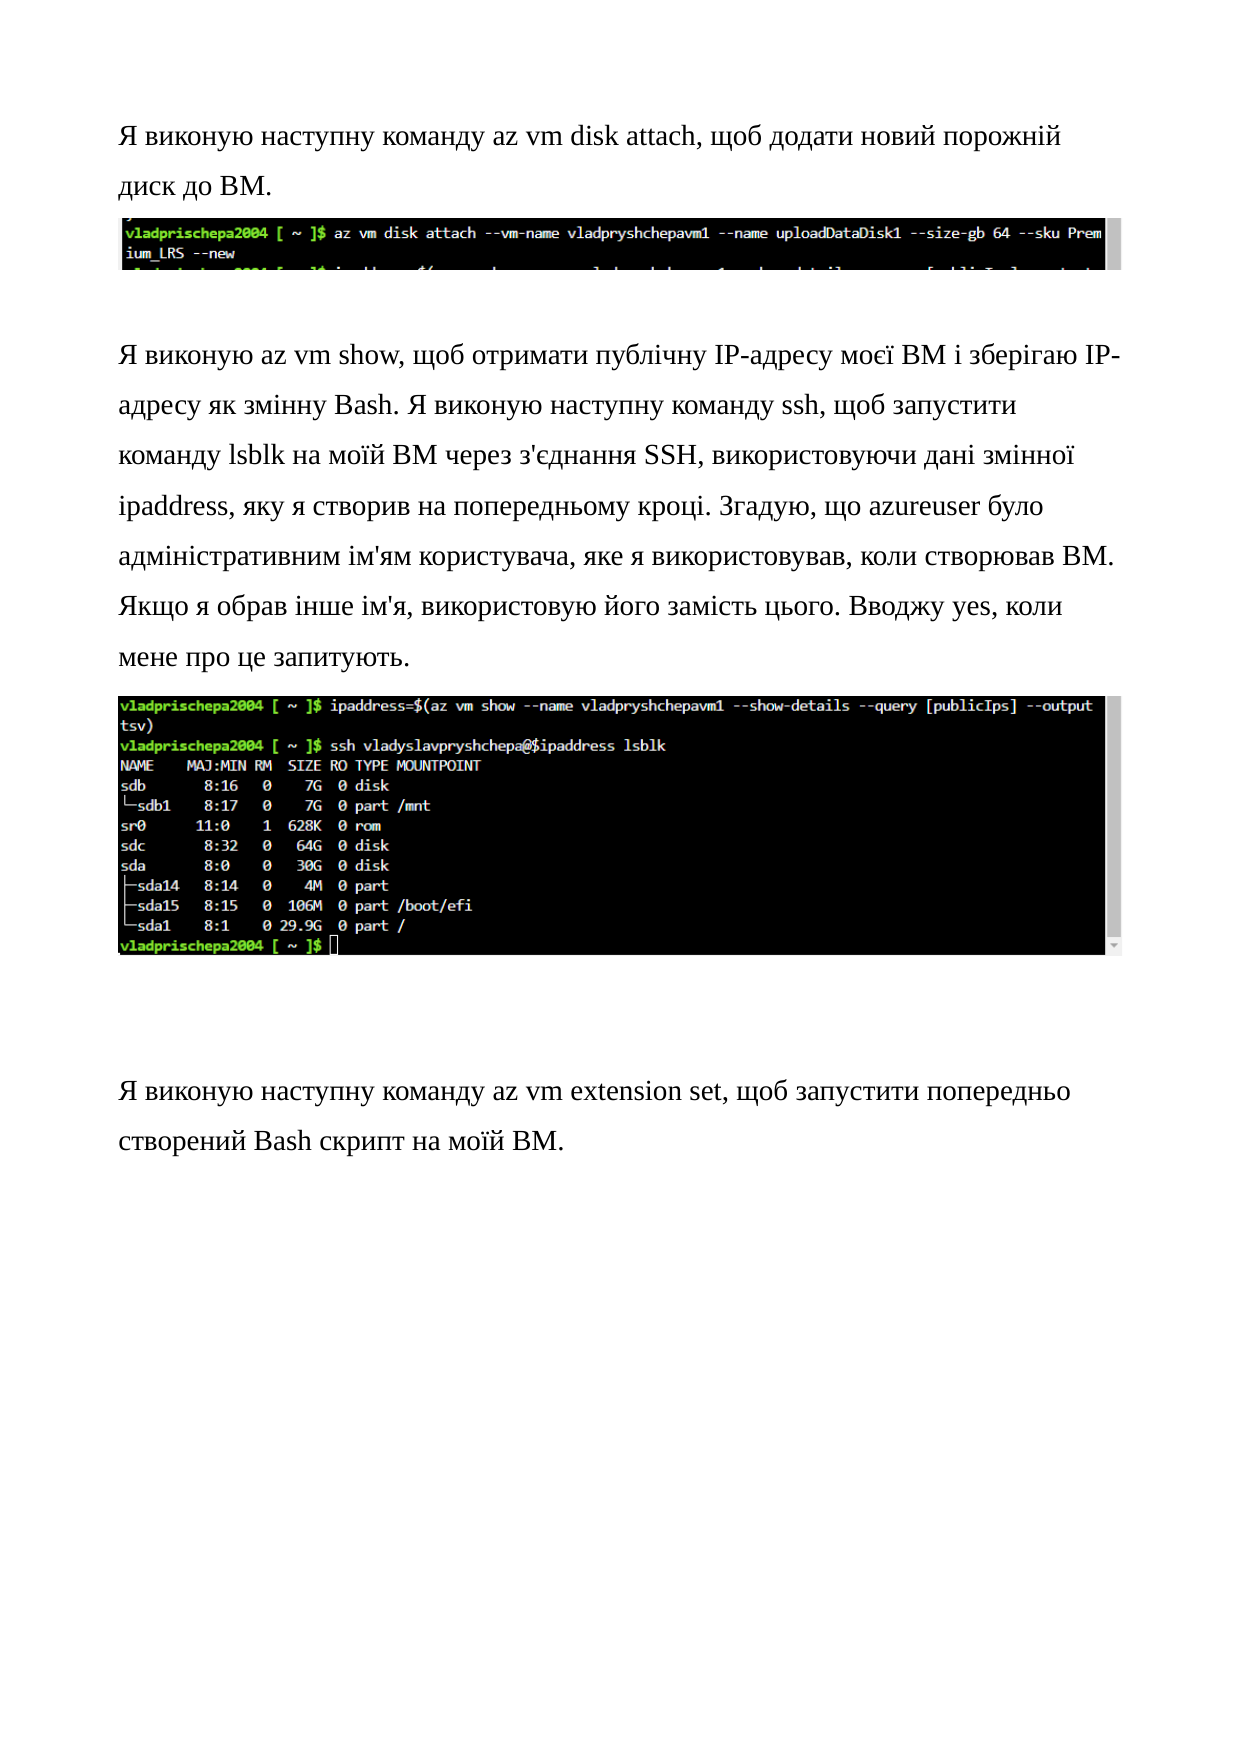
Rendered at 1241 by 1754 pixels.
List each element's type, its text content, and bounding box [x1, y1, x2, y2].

text Я виконую наступну команду az vm extension set, щоб запустити попередньо створений Bash скрипт на моїй ВМ. [118, 1073, 1122, 1157]
picture [118, 218, 1123, 270]
picture [118, 696, 1123, 956]
text Я виконую az vm show, щоб отримати публічну IP-адресу моєї ВМ і зберігаю IP-адресу як змінну Bash. Я виконую наступну команду ssh, щоб запустити команду lsblk на моїй ВМ через з'єднання SSH, використовуючи дані змінної ipaddress, яку я створив на попередньому кроці. Згадую, що azureuser було адміністративним ім'ям користувача, яке я використовував, коли створював ВМ. Якщо я обрав інше ім'я, використовую його замість цього. Вводжу yes, коли мене про це запитують. [118, 337, 1122, 672]
text Я виконую наступну команду az vm disk attach, щоб додати новий порожній диск до ВМ. [118, 118, 1122, 202]
